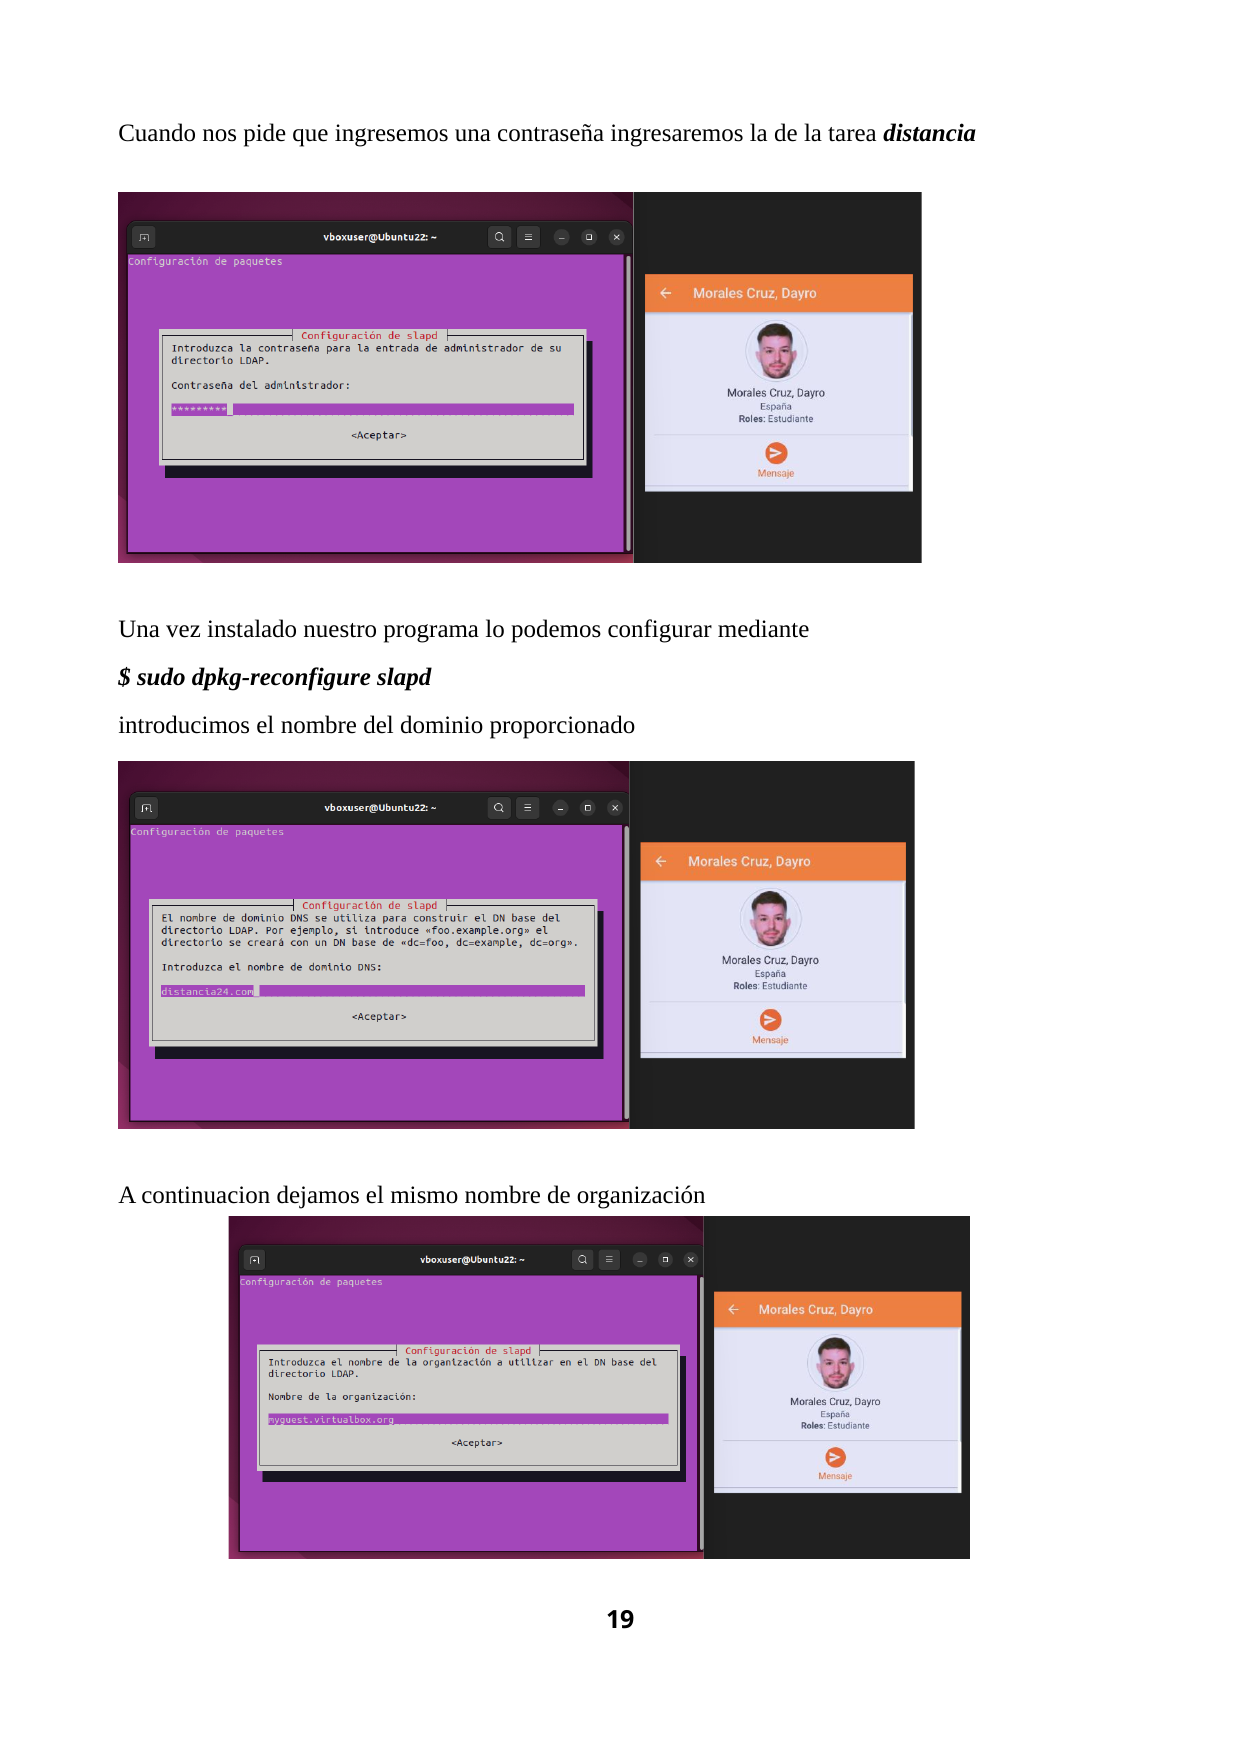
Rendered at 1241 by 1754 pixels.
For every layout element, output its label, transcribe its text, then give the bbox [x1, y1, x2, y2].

picture [118, 761, 915, 1129]
picture [228, 1216, 970, 1559]
text A continuacion dejamos el mismo nombre de organización [118, 1181, 1122, 1209]
picture [118, 192, 922, 563]
text Una vez instalado nuestro programa lo podemos configurar mediante [118, 614, 1122, 643]
text $ sudo dpkg-reconfigure slapd [118, 662, 1122, 691]
text Cuando nos pide que ingresemos una contraseña ingresaremos la de la tarea distancia [118, 118, 1122, 147]
text introducimos el nombre del dominio proporcionado [118, 710, 1122, 738]
